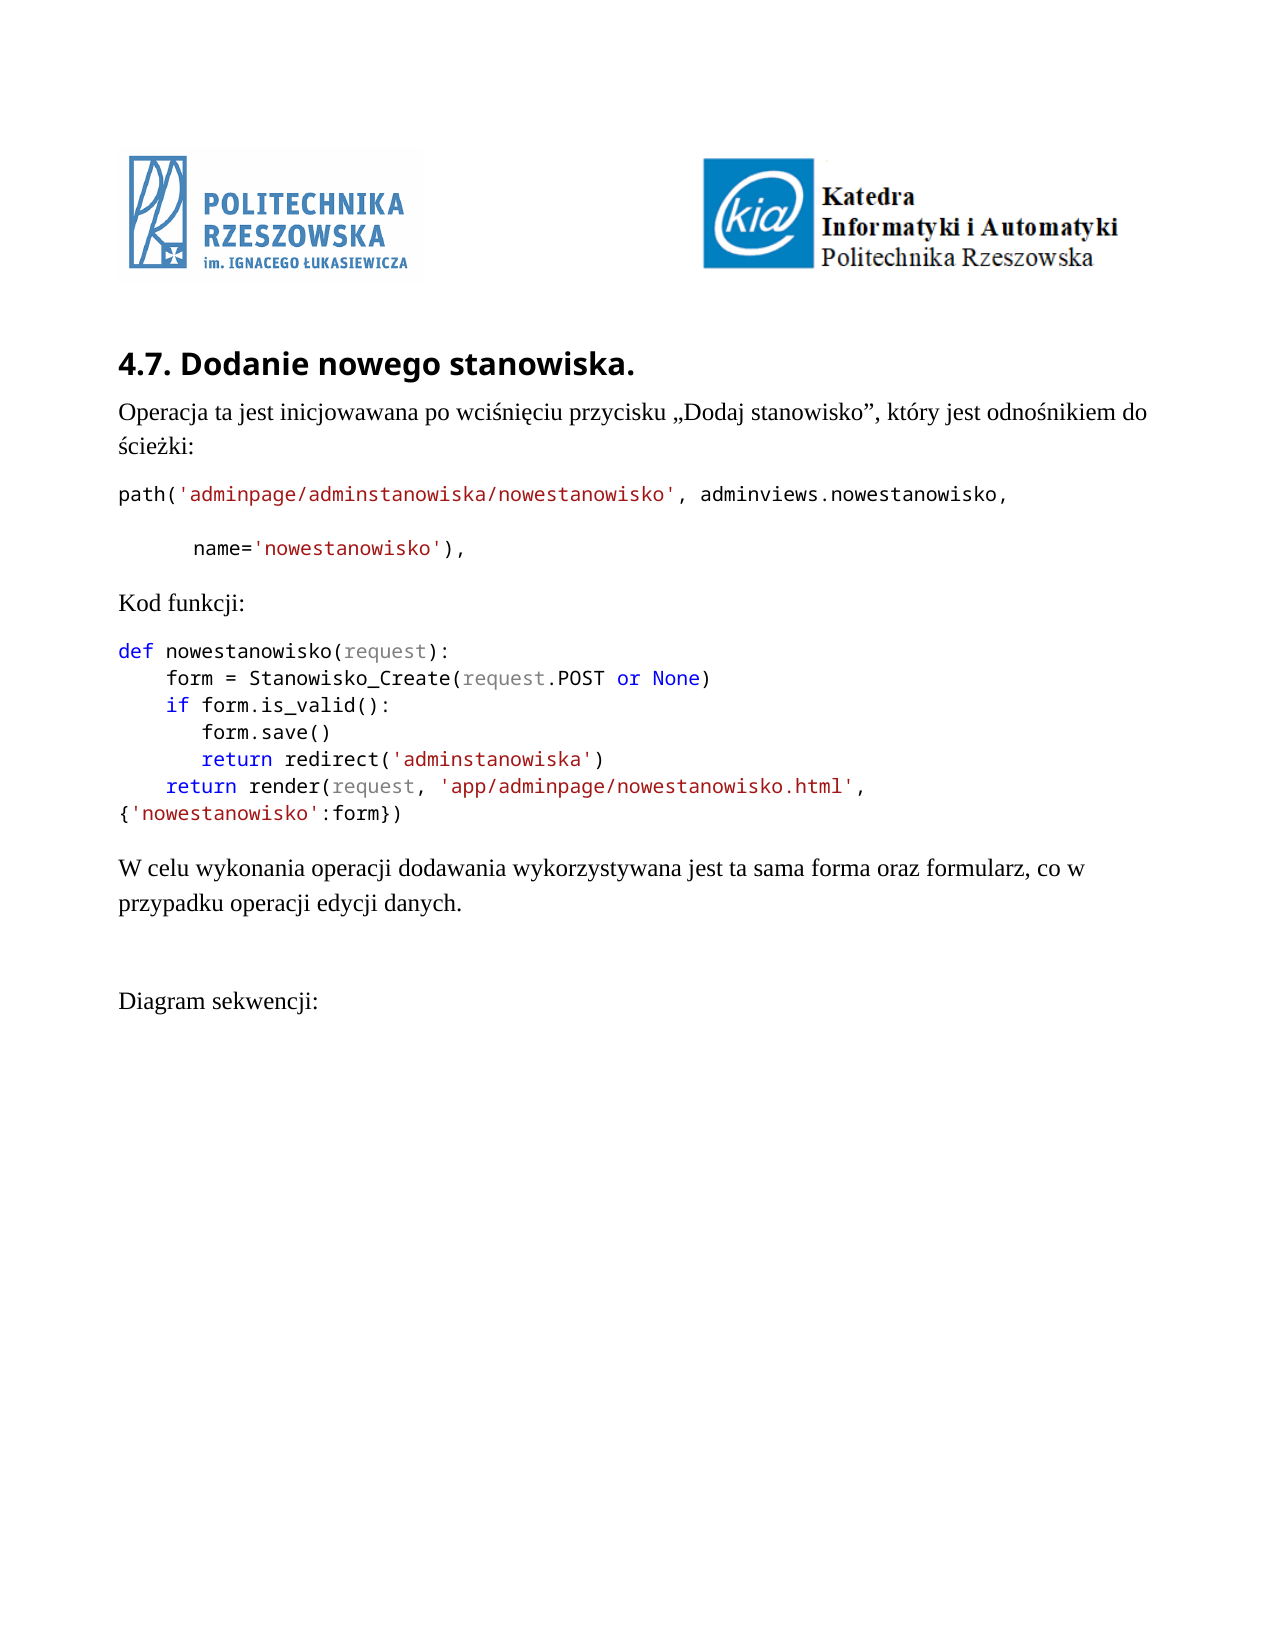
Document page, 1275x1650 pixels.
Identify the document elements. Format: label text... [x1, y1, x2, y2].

text form.save() [118, 718, 1157, 745]
text Operacja ta jest inicjowawana po wciśnięciu przycisku „Dodaj stanowisko”, który jest odnośnikiem do ścieżki: [118, 397, 1157, 460]
text return redirect('adminstanowiska') [118, 745, 1157, 772]
text form = Stanowisko_Create(request.POST or None) [118, 664, 1157, 691]
picture [118, 147, 423, 284]
text def nowestanowisko(request): [118, 637, 1157, 664]
subtitle 4.7. Dodanie nowego stanowiska. [118, 342, 1157, 384]
text return render(request, 'app/adminpage/nowestanowisko.html', {'nowestanowisko':form}) [118, 772, 1157, 826]
text if form.is_valid(): [118, 691, 1157, 718]
text Diagram sekwencji: [118, 986, 1157, 1014]
text Kod funkcji: [118, 588, 1157, 617]
text path('adminpage/adminstanowiska/nowestanowisko', adminviews.nowestanowisko, name='nowestanowisko'), [118, 480, 1157, 561]
text W celu wykonania operacji dodawania wykorzystywana jest ta sama forma oraz formularz, co w przypadku operacji edycji danych. [118, 853, 1157, 916]
picture [685, 143, 1147, 286]
